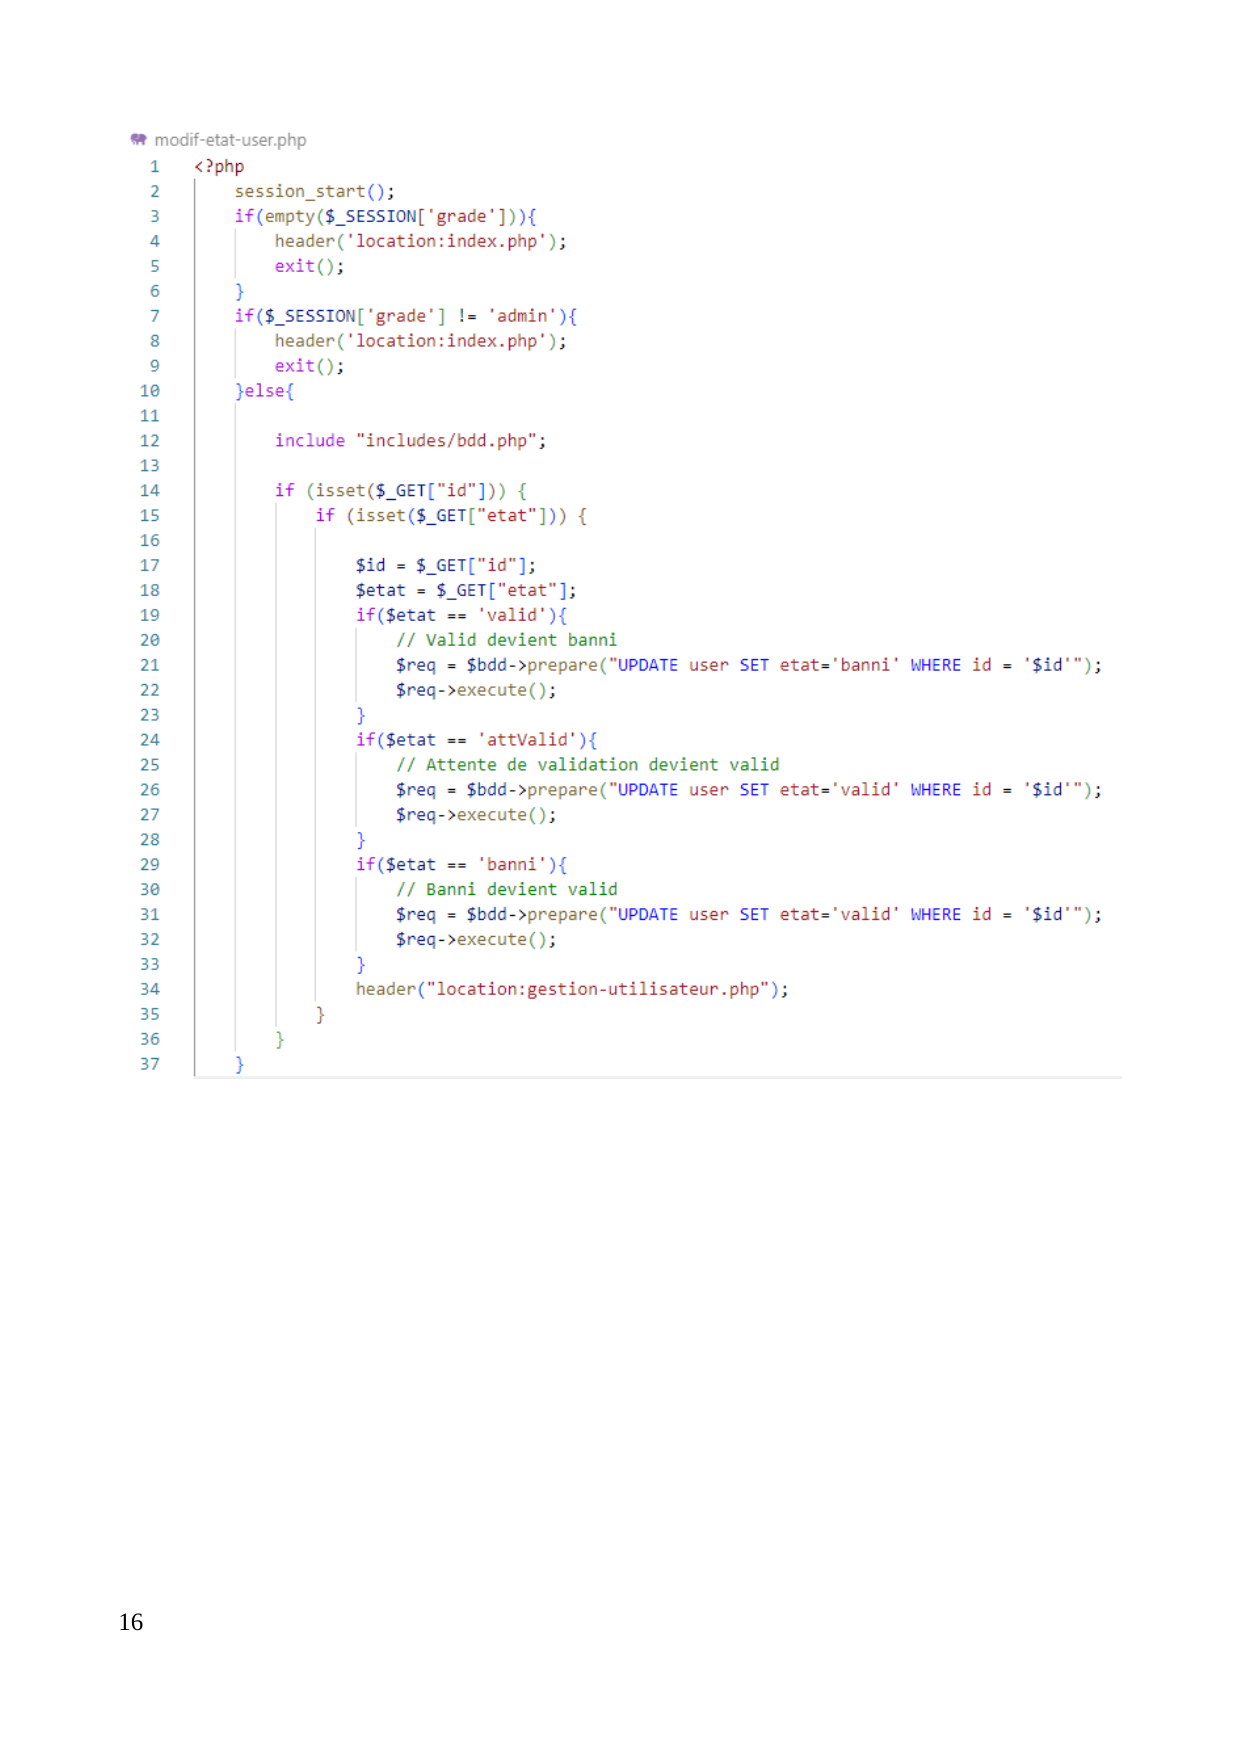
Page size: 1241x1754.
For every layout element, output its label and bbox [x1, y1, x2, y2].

picture [118, 125, 1123, 1079]
